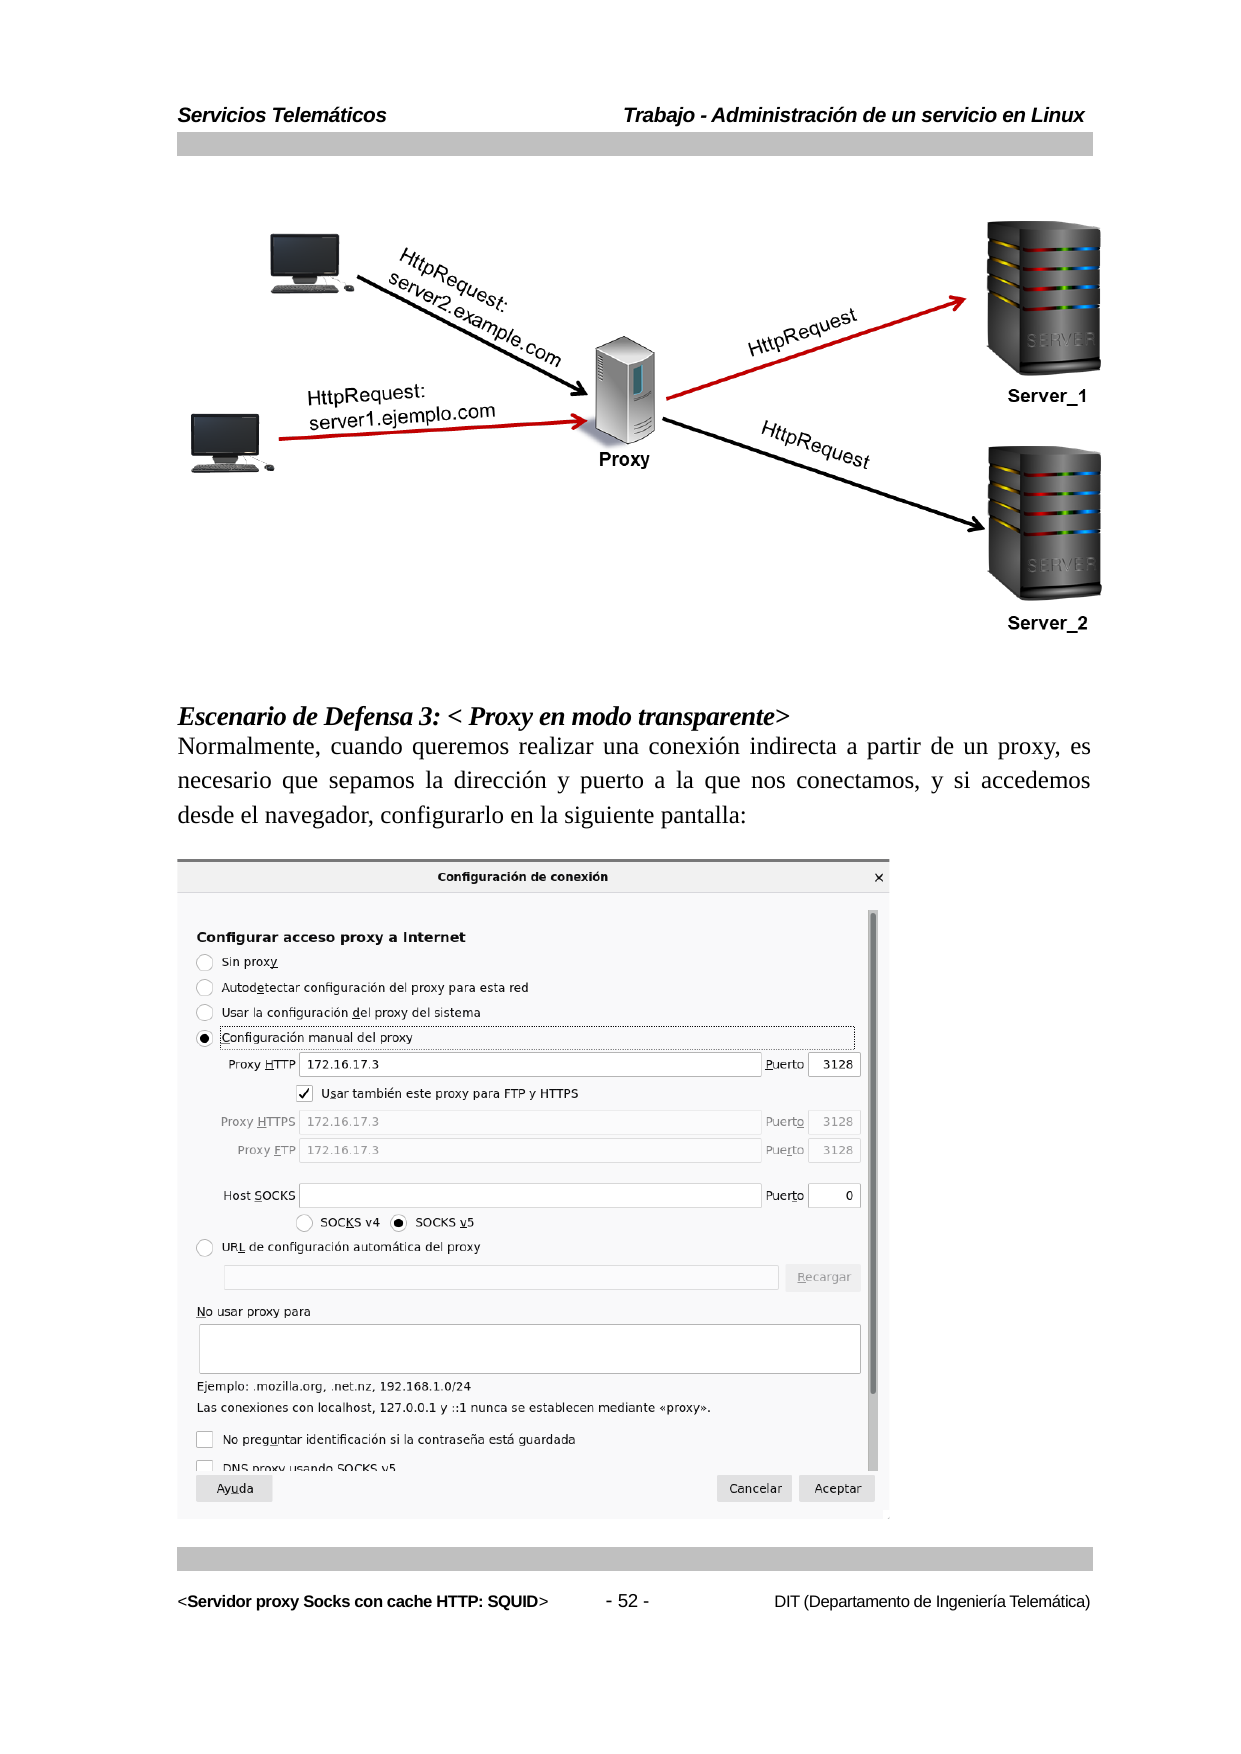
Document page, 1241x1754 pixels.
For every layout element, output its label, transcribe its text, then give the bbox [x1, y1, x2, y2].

list Escenario de Defensa 3: < Proxy en modo transparente> [177, 699, 1093, 731]
text Normalmente, cuando queremos realizar una conexión indirecta a partir de un proxy, es necesario que sepamos la dirección y puerto a la que nos conectamos, y si accedemos desde el navegador, configurarlo en la siguiente pantalla: [177, 731, 1093, 828]
